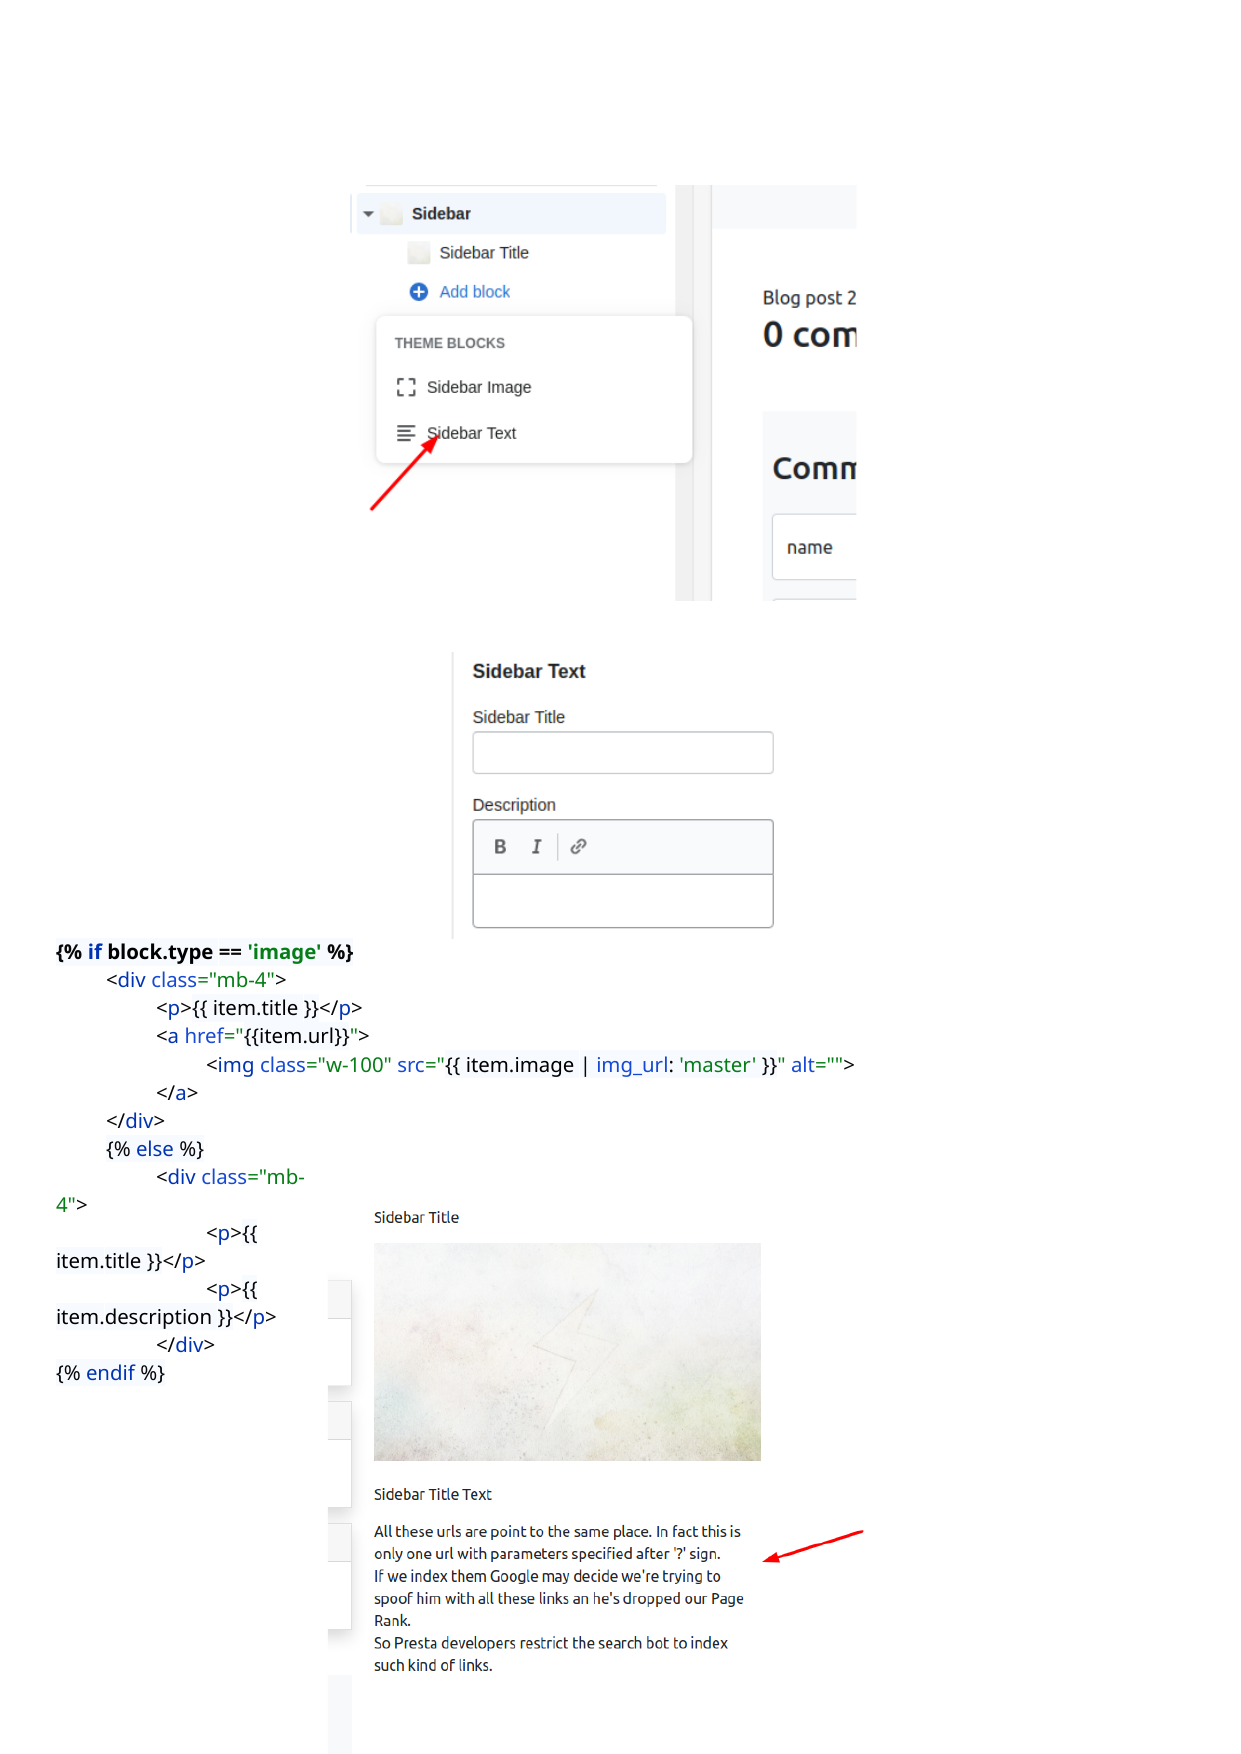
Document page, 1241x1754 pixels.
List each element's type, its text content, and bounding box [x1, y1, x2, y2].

text <p>{{ item.title }}</p> [56, 1218, 327, 1274]
text [916, 1274, 1187, 1330]
text <div class="mb-4"> [56, 966, 1187, 994]
text {% endif %} [56, 1358, 327, 1386]
picture [327, 1188, 916, 1754]
text </a> [56, 1078, 1187, 1106]
text [916, 1218, 1187, 1274]
text <p>{{ item.description }}</p> [56, 1274, 327, 1330]
text {% else %} [56, 1134, 1187, 1163]
text </div> [56, 1330, 327, 1358]
text <a href="{{item.url}}"> [56, 1022, 1187, 1050]
text [916, 1330, 1187, 1358]
picture [451, 652, 793, 939]
text <div class="mb-4"> [56, 1163, 1187, 1218]
text <p>{{ item.title }}</p> [56, 994, 1187, 1022]
text {% if block.type == 'image' %} [56, 938, 1187, 966]
text [916, 1358, 1187, 1386]
text <img class="w-100" src="{{ item.image | img_url: 'master' }}" alt=""> [56, 1050, 1187, 1078]
text </div> [56, 1106, 1187, 1134]
picture [350, 185, 857, 601]
